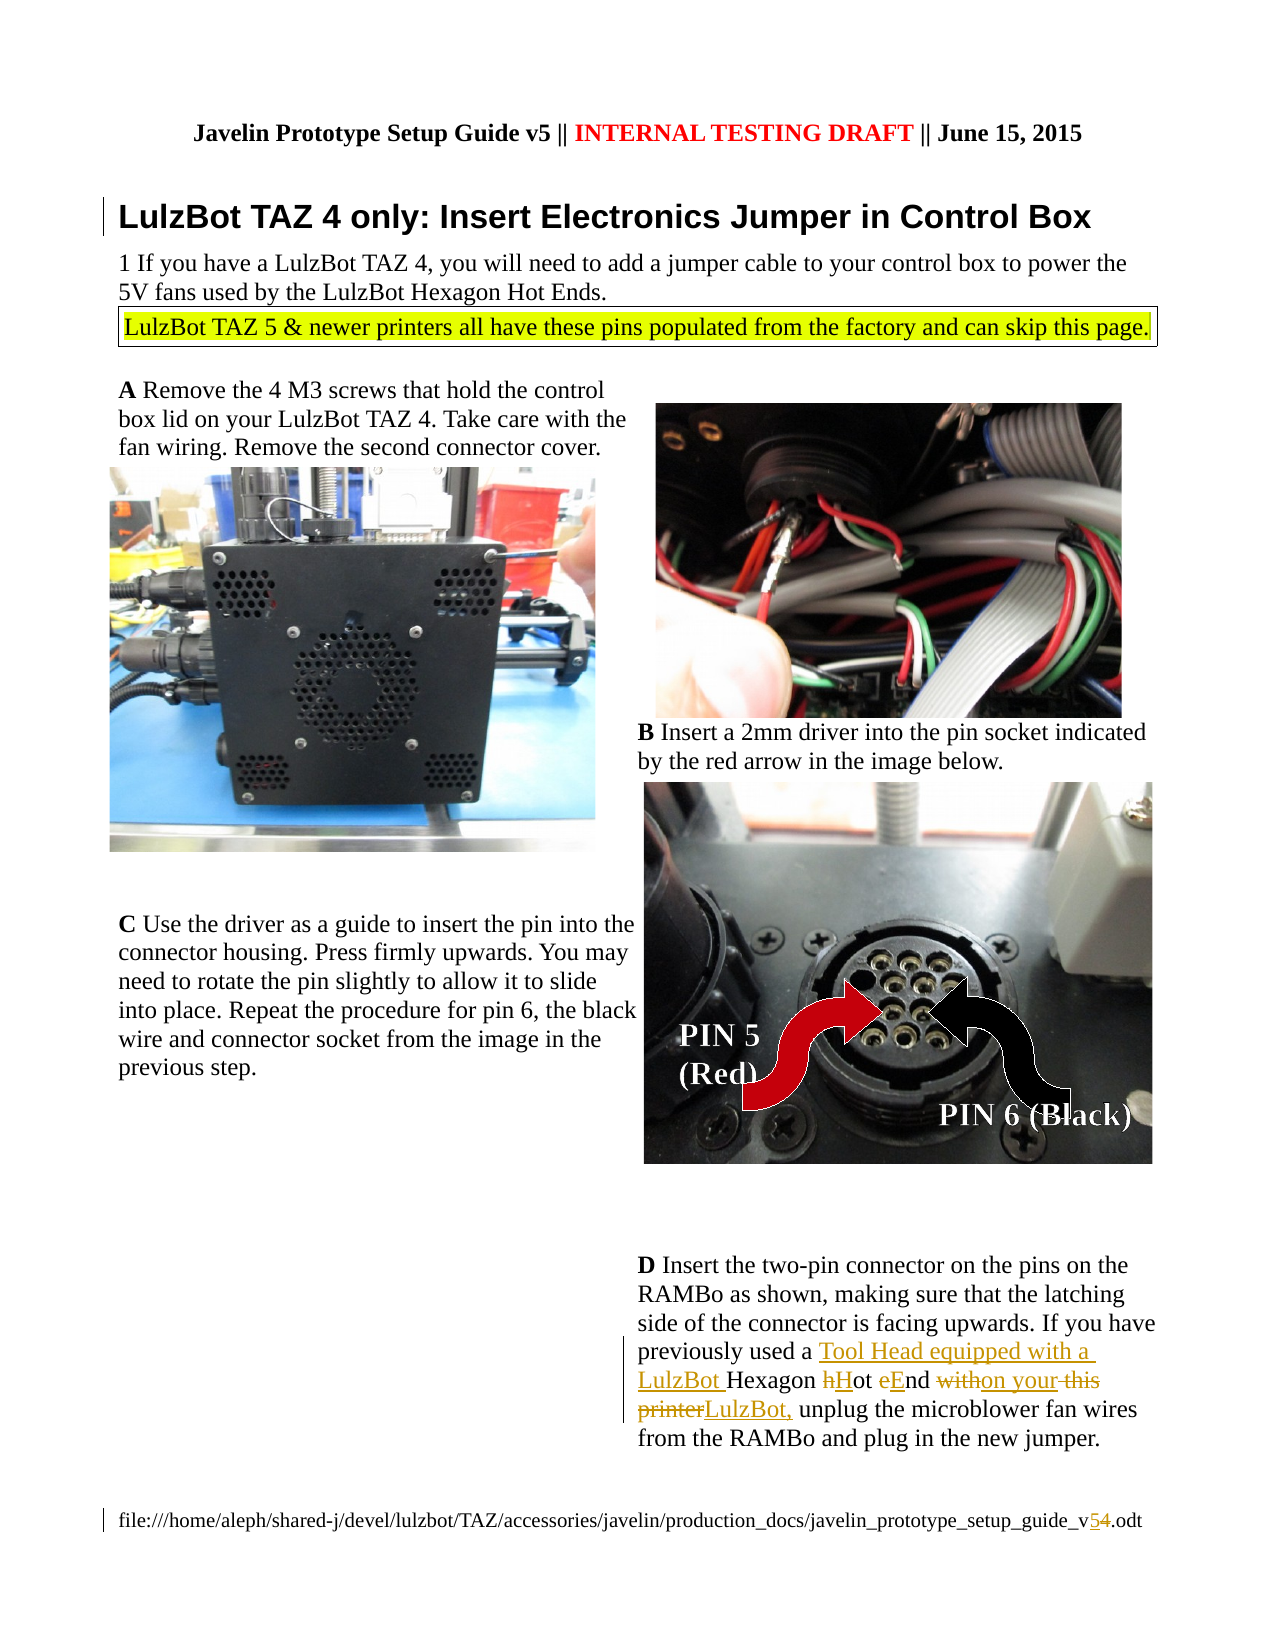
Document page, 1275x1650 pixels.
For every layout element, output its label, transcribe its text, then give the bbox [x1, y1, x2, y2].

text D Insert the two-pin connector on the pins on the RAMBo as shown, making sure that the latching side of the connector is facing upwards. If you have previously used a Tool Head equipped with a LulzBot Hexagon Hot End on your LulzBot, unplug the microblower fan wires from the RAMBo and plug in the new jumper. Replace the control box cover, making sure that none of the wires are interfering with the control box fan. [637, 1250, 1157, 1451]
subtitle LulzBot TAZ 4 only: Insert Electronics Jumper in Control Box [118, 197, 1157, 236]
text B Insert a 2mm driver into the pin socket indicated by the red arrow in the image below. [637, 375, 1157, 775]
text 1 If you have a LulzBot TAZ 4, you will need to add a jumper cable to your control box to power the 5V fans used by the LulzBot Hexagon Hot Ends. [118, 248, 1157, 306]
text C Use the driver as a guide to insert the pin into the connector housing. Press firmly upwards. You may need to rotate the pin slightly to allow it to slide into place. Repeat the procedure for pin 6, the black wire and connector socket from the image in the previous step. [118, 909, 637, 1081]
picture [655, 403, 1122, 718]
picture [643, 782, 1153, 1164]
text A Remove the 4 M3 screws that hold the control box lid on your LulzBot TAZ 4. Take care with the fan wiring. Remove the second connector cover. [118, 375, 637, 461]
table_header LulzBot TAZ 5 & newer printers all have these pins populated from the factory and can skip this page. [119, 307, 1157, 346]
picture [109, 467, 596, 852]
